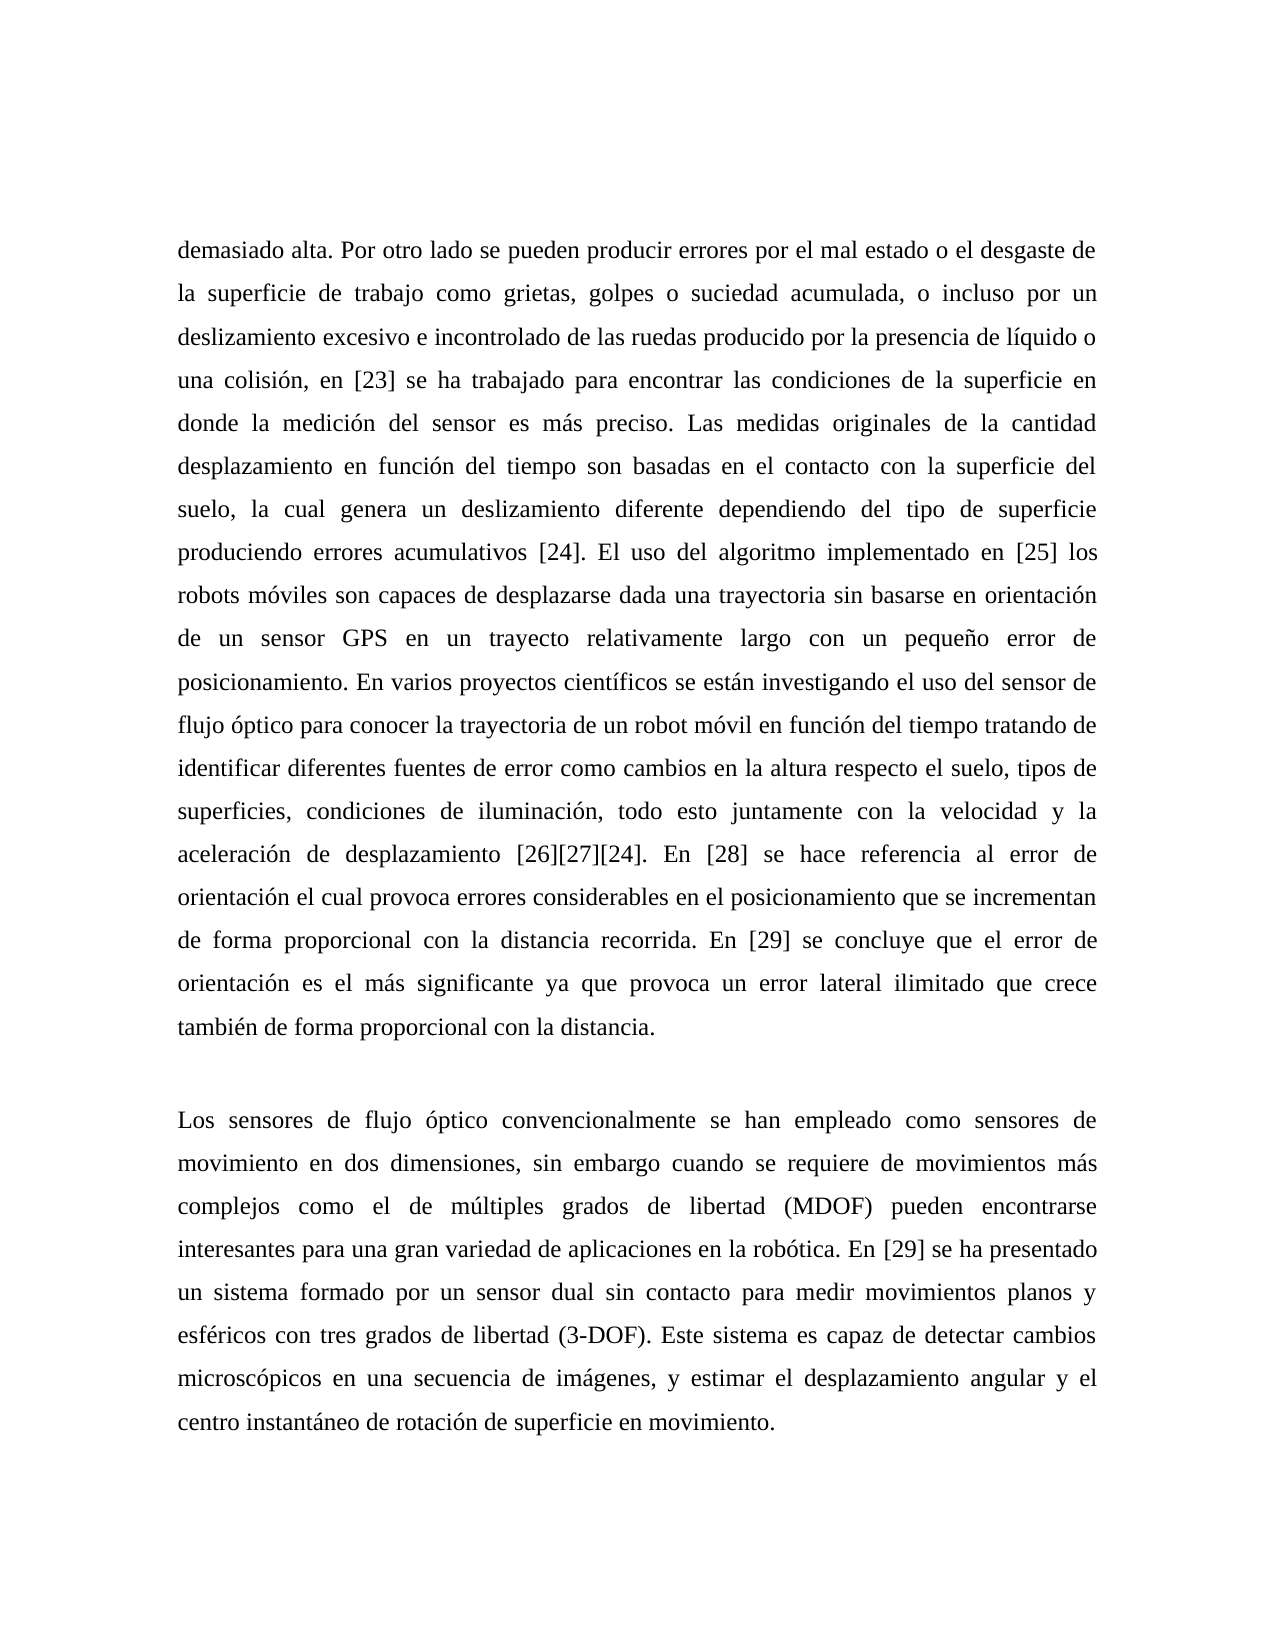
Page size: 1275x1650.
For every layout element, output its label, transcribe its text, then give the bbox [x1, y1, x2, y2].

text Los sensores de flujo óptico convencionalmente se han empleado como sensores de movimiento en dos dimensiones, sin embargo cuando se requiere de movimientos más complejos como el de múltiples grados de libertad (MDOF) pueden encontrarse interesantes para una gran variedad de aplicaciones en la robótica. En [29] se ha presentado un sistema formado por un sensor dual sin contacto para medir movimientos planos y esféricos con tres grados de libertad (3-DOF). Este sistema es capaz de detectar cambios microscópicos en una secuencia de imágenes, y estimar el desplazamiento angular y el centro instantáneo de rotación de superficie en movimiento. [177, 1105, 1098, 1435]
text demasiado alta. Por otro lado se pueden producir errores por el mal estado o el desgaste de la superficie de trabajo como grietas, golpes o suciedad acumulada, o incluso por un deslizamiento excesivo e incontrolado de las ruedas producido por la presencia de líquido o una colisión, en [23] se ha trabajado para encontrar las condiciones de la superficie en donde la medición del sensor es más preciso. Las medidas originales de la cantidad desplazamiento en función del tiempo son basadas en el contacto con la superficie del suelo, la cual genera un deslizamiento diferente dependiendo del tipo de superficie produciendo errores acumulativos [24]. El uso del algoritmo implementado en [25] los robots móviles son capaces de desplazarse dada una trayectoria sin basarse en orientación de un sensor GPS en un trayecto relativamente largo con un pequeño error de posicionamiento. En varios proyectos científicos se están investigando el uso del sensor de flujo óptico para conocer la trayectoria de un robot móvil en función del tiempo tratando de identificar diferentes fuentes de error como cambios en la altura respecto el suelo, tipos de superficies, condiciones de iluminación, todo esto juntamente con la velocidad y la aceleración de desplazamiento [26][27][24]. En [28] se hace referencia al error de orientación el cual provoca errores considerables en el posicionamiento que se incrementan de forma proporcional con la distancia recorrida. En [29] se concluye que el error de orientación es el más significante ya que provoca un error lateral ilimitado que crece también de forma proporcional con la distancia. [177, 235, 1098, 1040]
